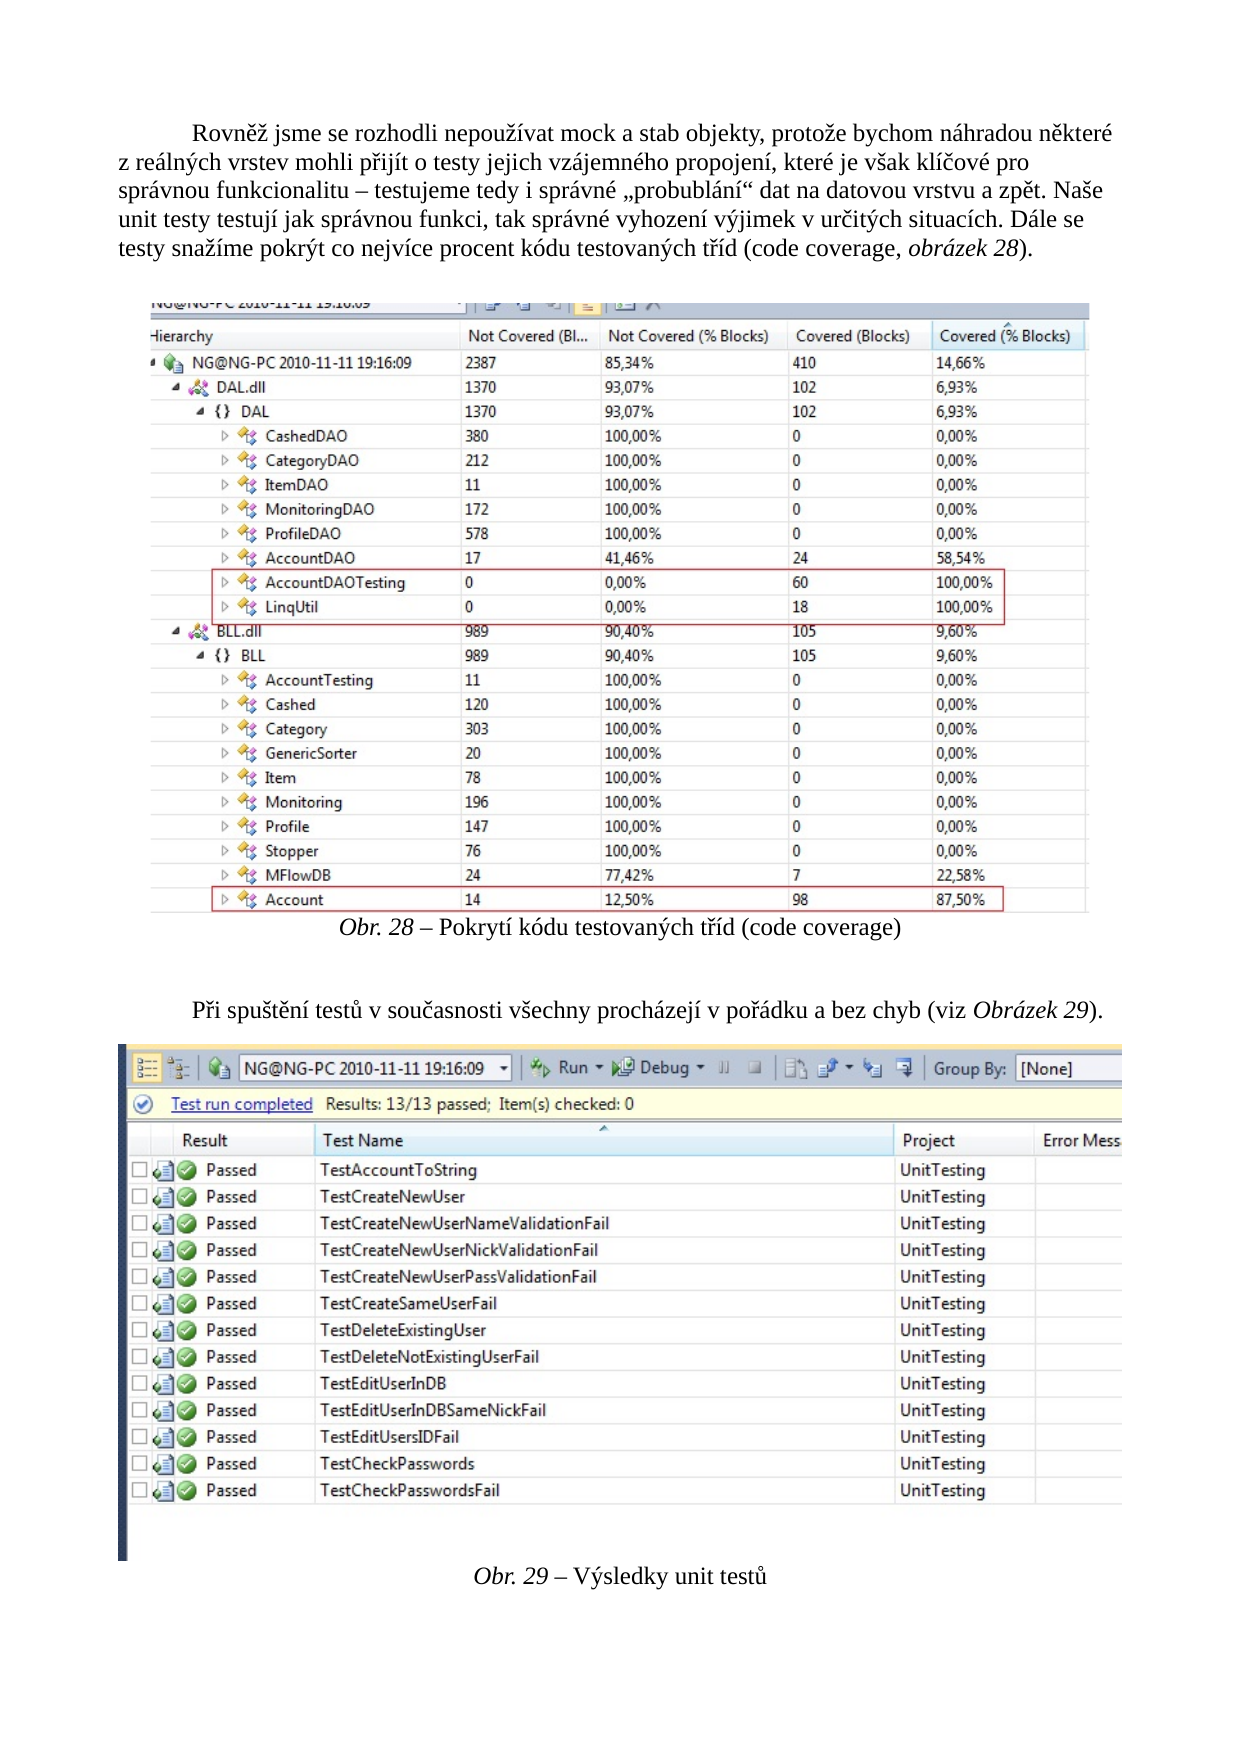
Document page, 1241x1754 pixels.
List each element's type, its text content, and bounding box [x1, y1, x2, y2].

text Rovněž jsme se rozhodli nepoužívat mock a stab objekty, protože bychom náhradou některé z reálných vrstev mohli přijít o testy jejich vzájemného propojení, které je však klíčové pro správnou funkcionalitu – testujeme tedy i správné „probublání“ dat na datovou vrstvu a zpět. Naše unit testy testují jak správnou funkci, tak správné vyhození výjimek v určitých situacích. Dále se testy snažíme pokrýt co nejvíce procent kódu testovaných tříd (code coverage, obrázek 28). [118, 118, 1122, 291]
text [118, 1036, 1122, 1044]
picture [118, 1044, 1122, 1561]
text Obr. 28 – Pokrytí kódu testovaných tříd (code coverage) [118, 303, 1122, 941]
text Obr. 29 – Výsledky unit testů [118, 1561, 1122, 1589]
picture [150, 303, 1090, 913]
text Při spuštění testů v současnosti všechny procházejí v pořádku a bez chyb (viz Obrázek 29). [118, 995, 1122, 1023]
